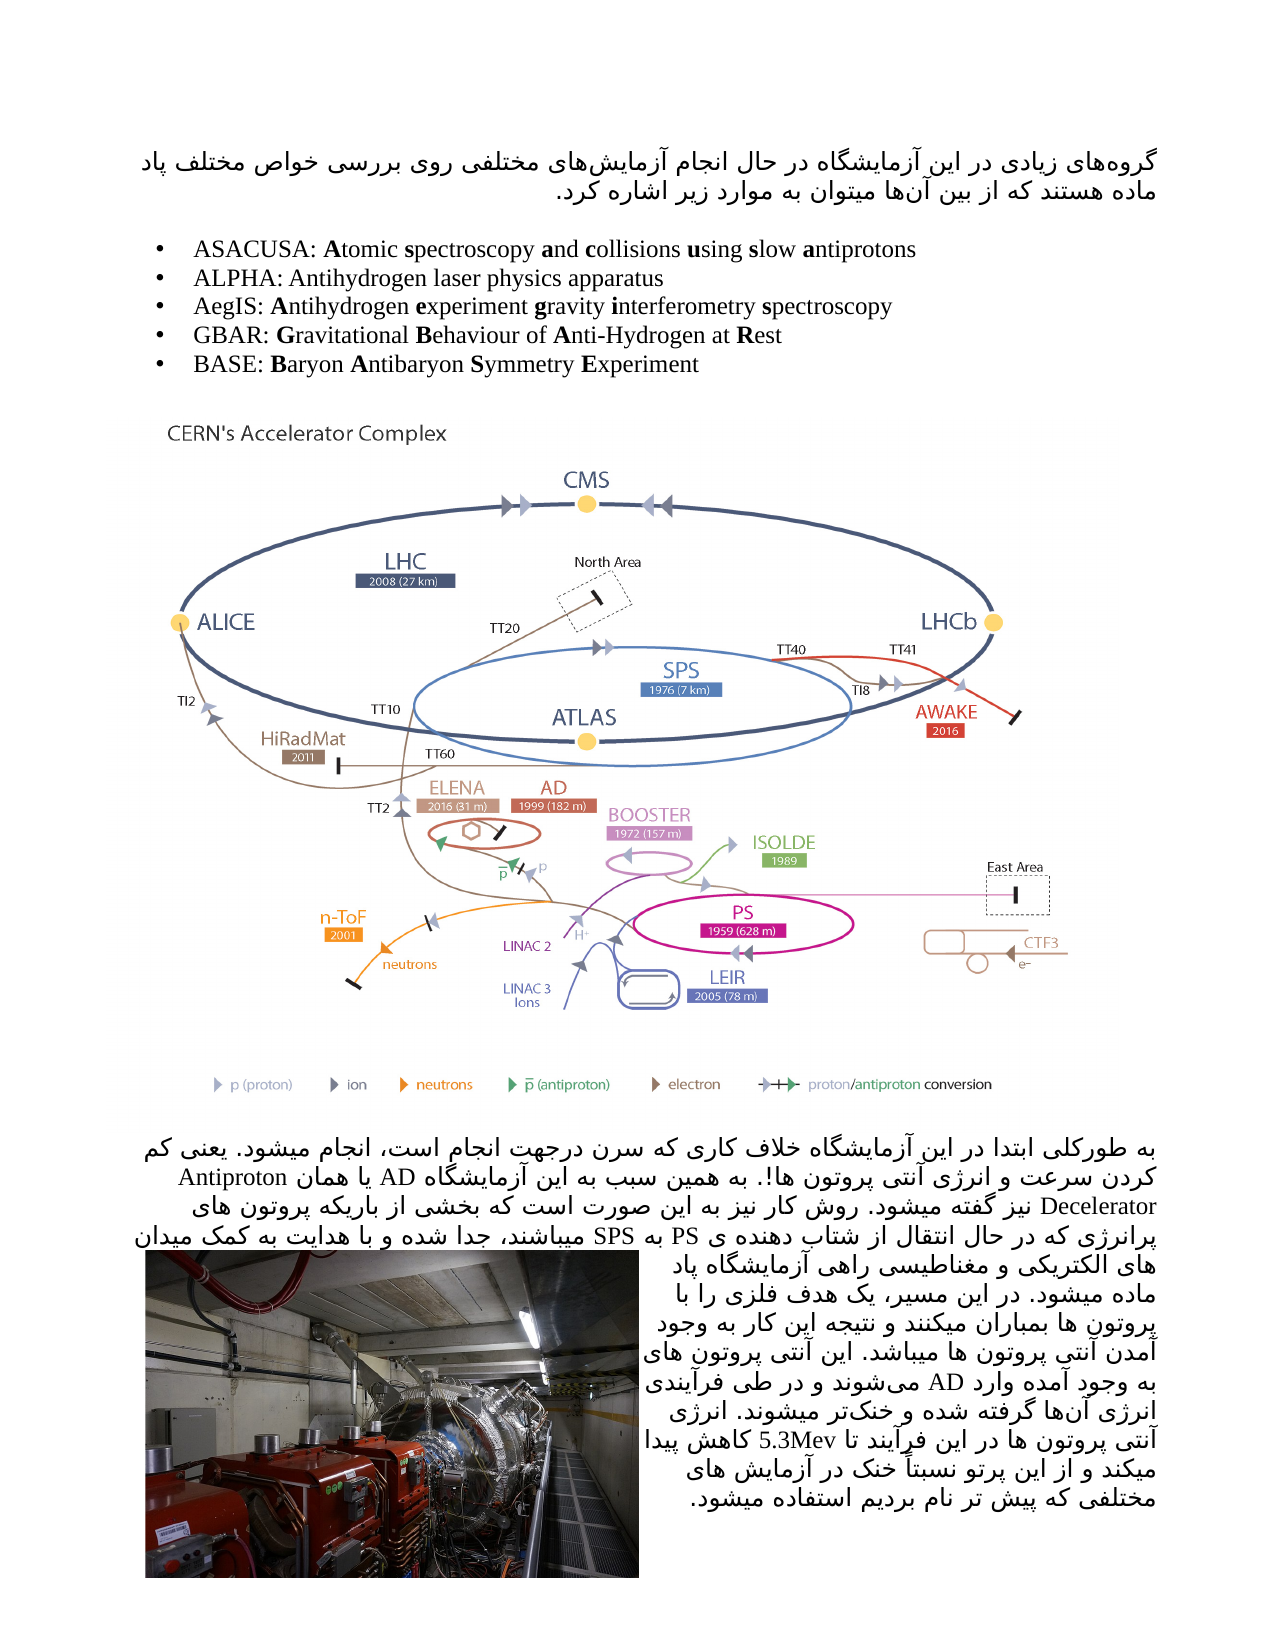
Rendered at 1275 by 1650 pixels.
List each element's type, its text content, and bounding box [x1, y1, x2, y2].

list GBAR: Gravitational Behaviour of Anti-Hydrogen at Rest [156, 320, 1157, 349]
picture [106, 417, 1119, 1133]
list ASACUSA: Atomic spectroscopy and collisions using slow antiprotons [156, 234, 1157, 263]
list ALPHA: Antihydrogen laser physics apparatus [156, 263, 1157, 291]
text به طورکلی ابتدا در این آزمایشگاه خلاف کاری که سرن درجهت انجام است، انجام میشود. یعنی کم کردن سرعت و انرژی آنتی پروتون ها!. به همین سبب به این آزمایشگاه AD یا همان Antiproton Decelerator نیز گفته میشود. روش کار نیز به این صورت است که بخشی از باریکه پروتون های پرانرژی که در حال انتقال از شتاب دهنده ی PS به SPS میباشند، جدا شده و با هدایت به کمک میدان های الکتریکی و مغناطیسی راهی آزمایشگاه پاد ماده میشود. در این مسیر، یک هدف فلزی را با پروتون ها بمباران میکنند و نتیجه این کار به وجود آمدن آنتی پروتون ها میباشد. این آنتی پروتون های به وجود آمده وارد AD می‌شوند و در طی فرآیندی انرژی آن‌ها گرفته شده و خنک‌تر میشوند. انرژی آنتی پروتون ها در این فرآیند تا 5.3Mev کاهش پیدا میکند و از این پرتو نسبتاً خنک در آزمایش های مختلفی که پیش تر نام بردیم استفاده میشود. [118, 406, 1157, 1513]
text گروه‌های زیادی در این آزمایشگاه در حال انجام آزمایش‌های مختلفی روی بررسی خواص مختلف پاد ماده هستند که از بین آن‌ها میتوان به موارد زیر اشاره کرد. [118, 147, 1157, 205]
list BASE: Baryon Antibaryon Symmetry Experiment [156, 349, 1157, 378]
picture [145, 1250, 639, 1578]
list AegIS: Antihydrogen experiment gravity interferometry spectroscopy [156, 291, 1157, 320]
